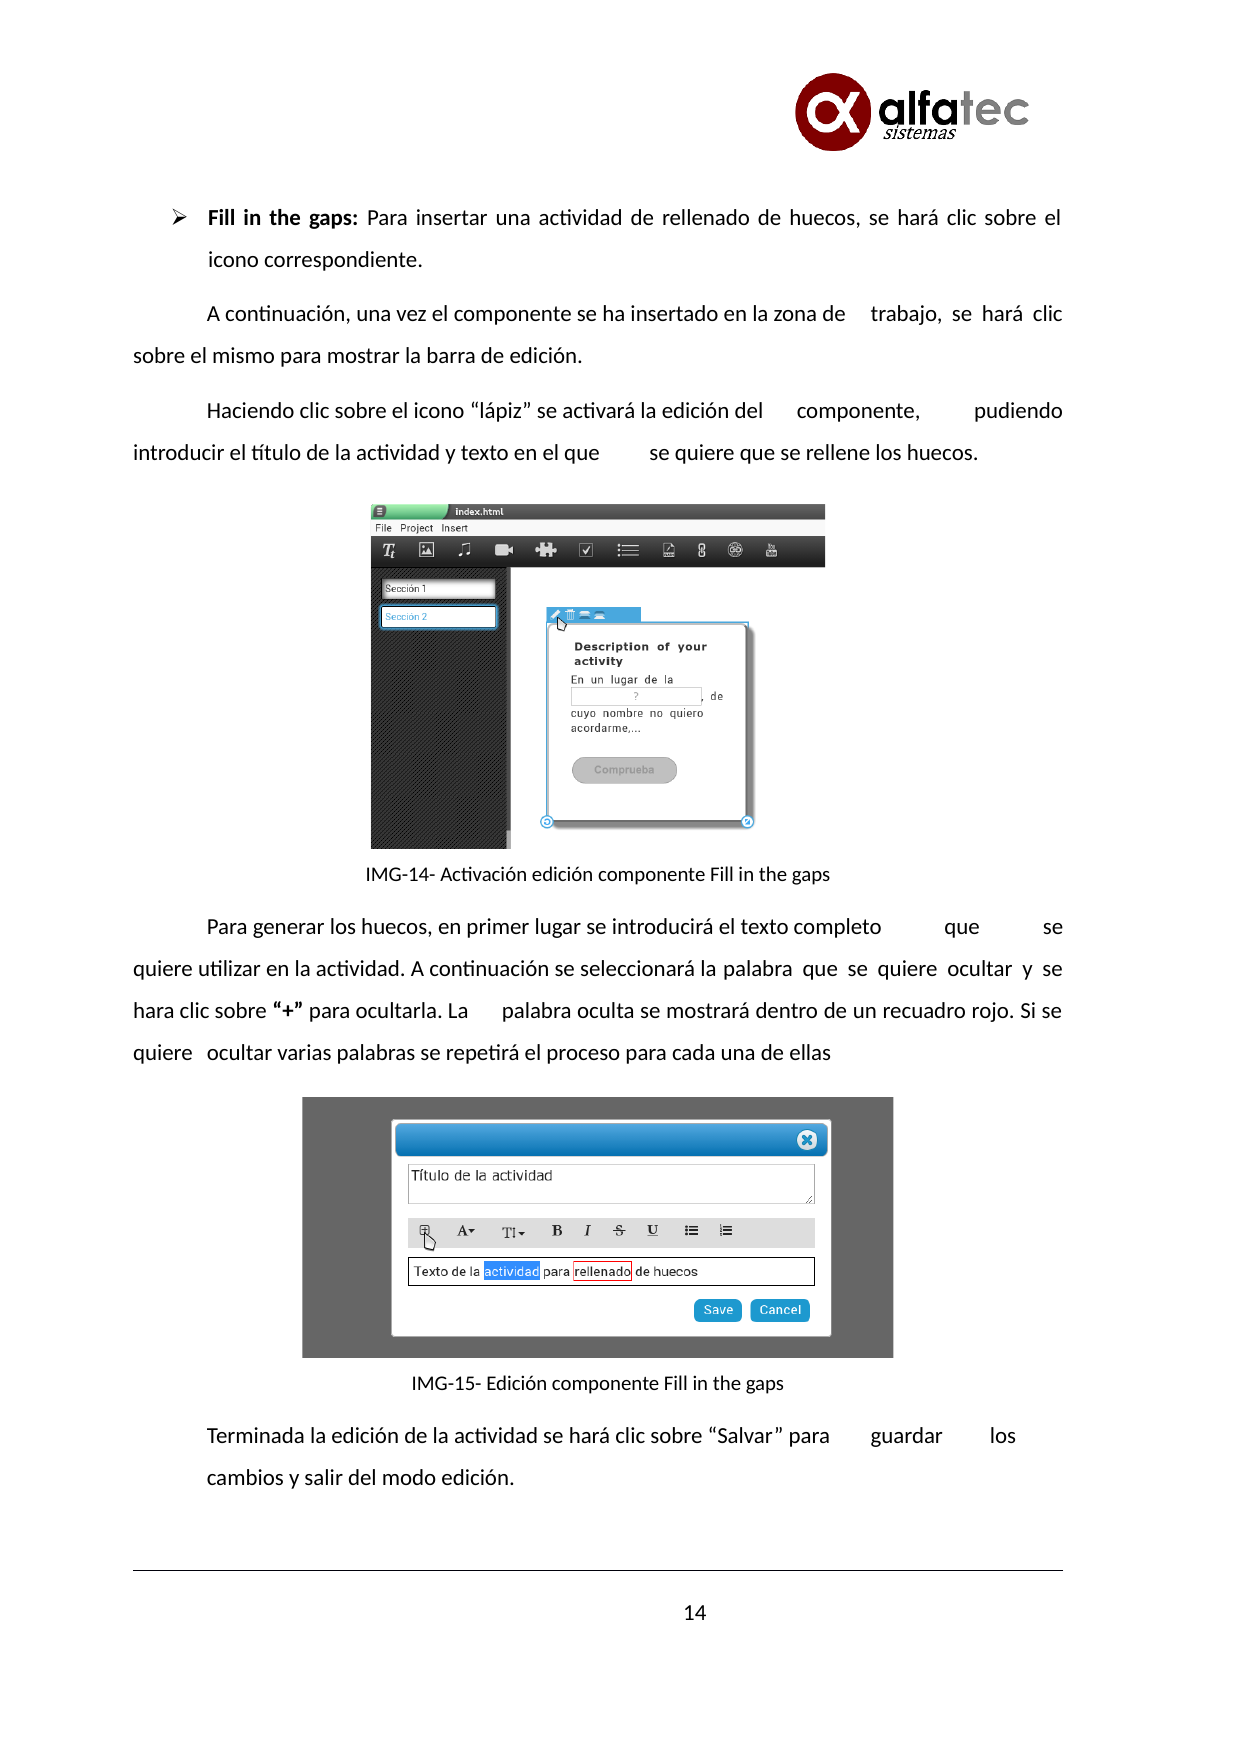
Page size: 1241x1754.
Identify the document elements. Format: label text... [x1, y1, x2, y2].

list Fill in the gaps: Para insertar una actividad de rellenado de huecos, se hará clic sobre el icono correspondiente. [170, 203, 1063, 273]
text A continuación, una vez el componente se ha insertado en la zona de trabajo, se hará clic sobre el mismo para mostrar la barra de edición. [133, 299, 1063, 369]
picture [353, 1097, 766, 1358]
text IMG-14- Activación edición componente Fill in the gaps [133, 492, 1063, 887]
text IMG-15- Edición componente Fill in the gaps [133, 1093, 1063, 1396]
text Para generar los huecos, en primer lugar se introducirá el texto completo que se quiere utilizar en la actividad. A continuación se seleccionará la palabra que se quiere ocultar y se hara clic sobre “+” para ocultarla. La palabra oculta se mostrará dentro de un recuadro rojo. Si se quiere ocultar varias palabras se repetirá el proceso para cada una de ellas [133, 912, 1063, 1066]
text Terminada la edición de la actividad se hará clic sobre “Salvar” para guardar los cambios y salir del modo edición. [133, 1421, 1063, 1491]
text Haciendo clic sobre el icono “lápiz” se activará la edición del componente, pudiendo introducir el título de la actividad y texto en el que se quiere que se rellene los huecos. [133, 396, 1063, 466]
picture [795, 73, 1031, 151]
